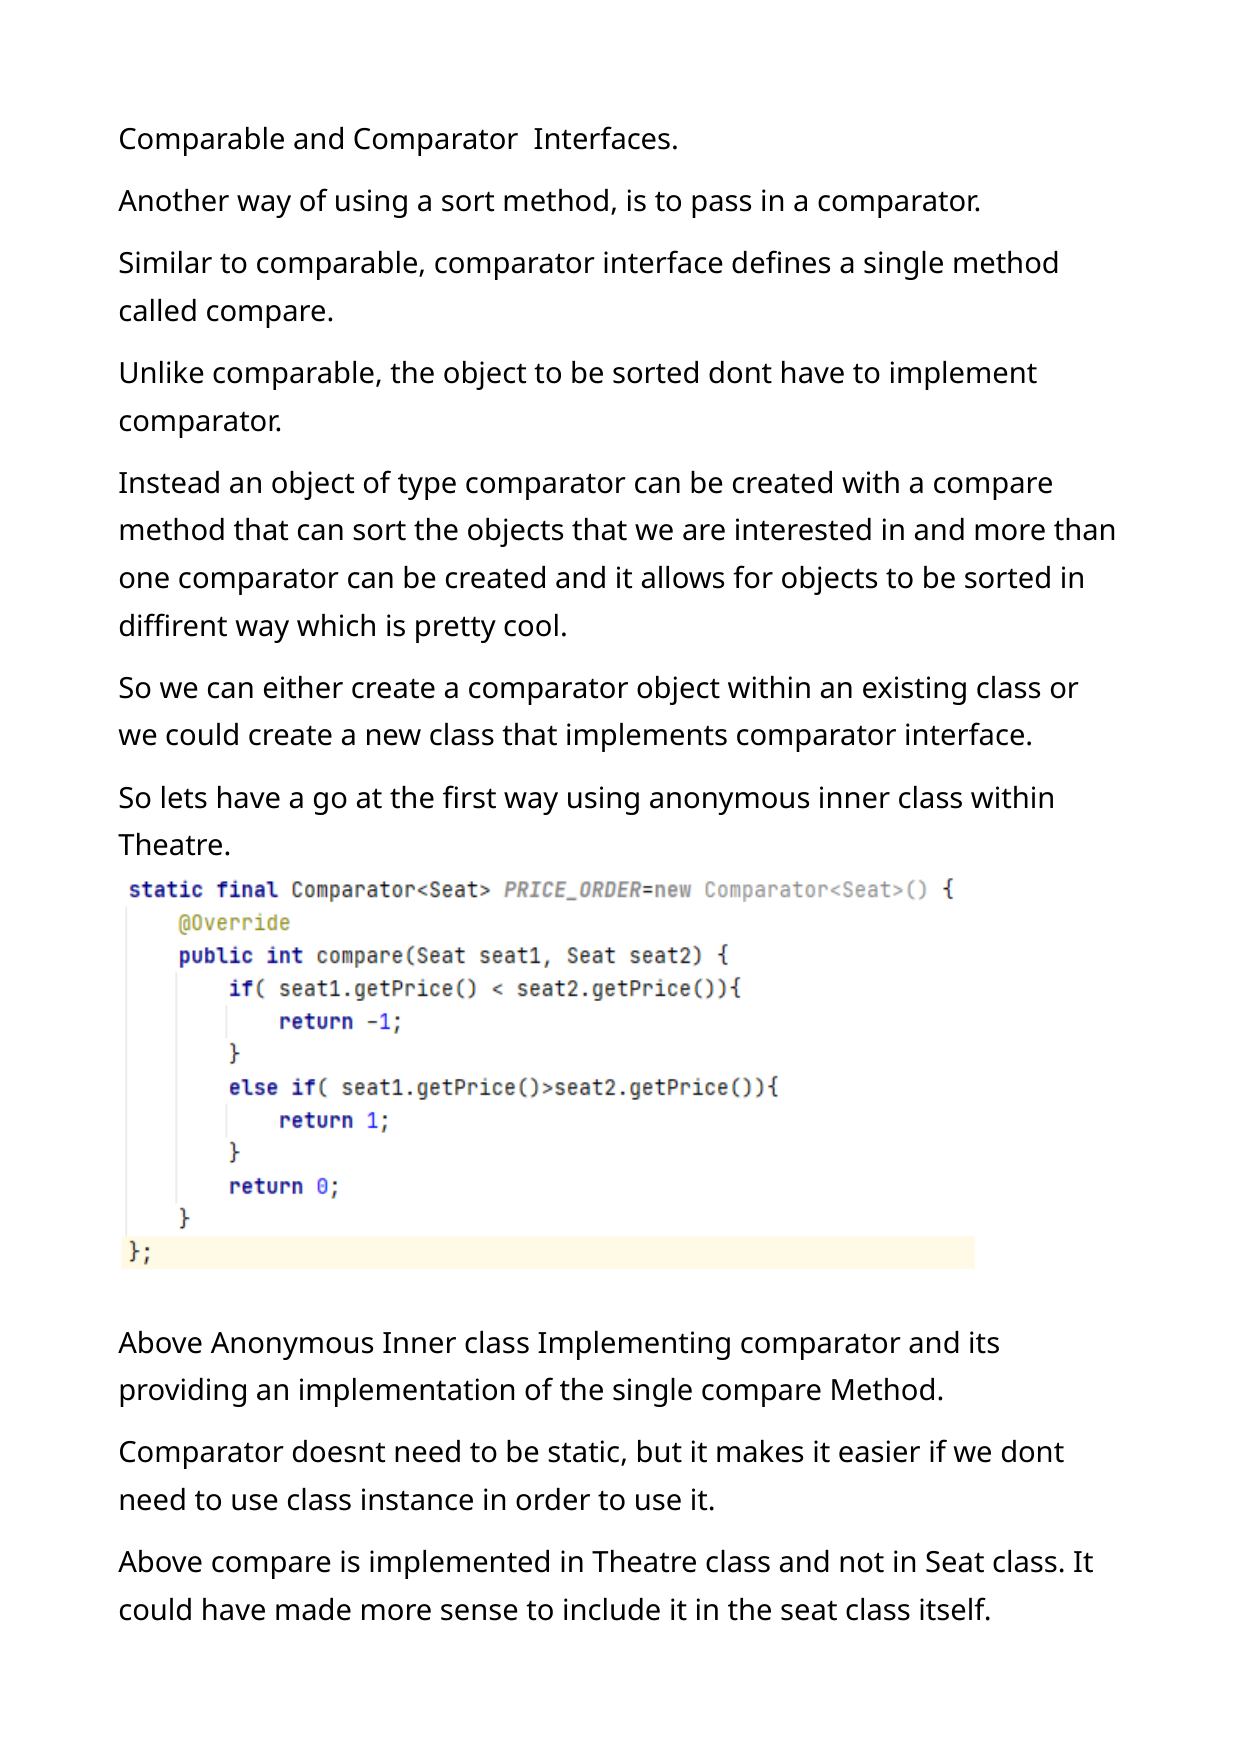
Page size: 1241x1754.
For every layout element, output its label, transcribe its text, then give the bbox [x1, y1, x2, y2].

text Above compare is implemented in Theatre class and not in Seat class. It could have made more sense to include it in the seat class itself. [118, 1542, 1122, 1629]
text So lets have a go at the first way using anonymous inner class within Theatre. [118, 777, 1122, 864]
text Comparable and Comparator Interfaces. [118, 118, 1122, 158]
text So we can either create a comparator object within an existing class or we could create a new class that implements comparator interface. [118, 667, 1122, 754]
text Another way of using a sort method, is to pass in a comparator. [118, 180, 1122, 220]
text Above Anonymous Inner class Implementing comparator and its providing an implementation of the single compare Method. [118, 1322, 1122, 1409]
text Unlike comparable, the object to be sorted dont have to implement comparator. [118, 352, 1122, 439]
picture [121, 877, 975, 1271]
text Instead an object of type comparator can be created with a compare method that can sort the objects that we are interested in and more than one comparator can be created and it allows for objects to be sorted in diffirent way which is pretty cool. [118, 462, 1122, 644]
text Comparator doesnt need to be static, but it makes it easier if we dont need to use class instance in order to use it. [118, 1432, 1122, 1519]
text Similar to comparable, comparator interface defines a single method called compare. [118, 242, 1122, 330]
